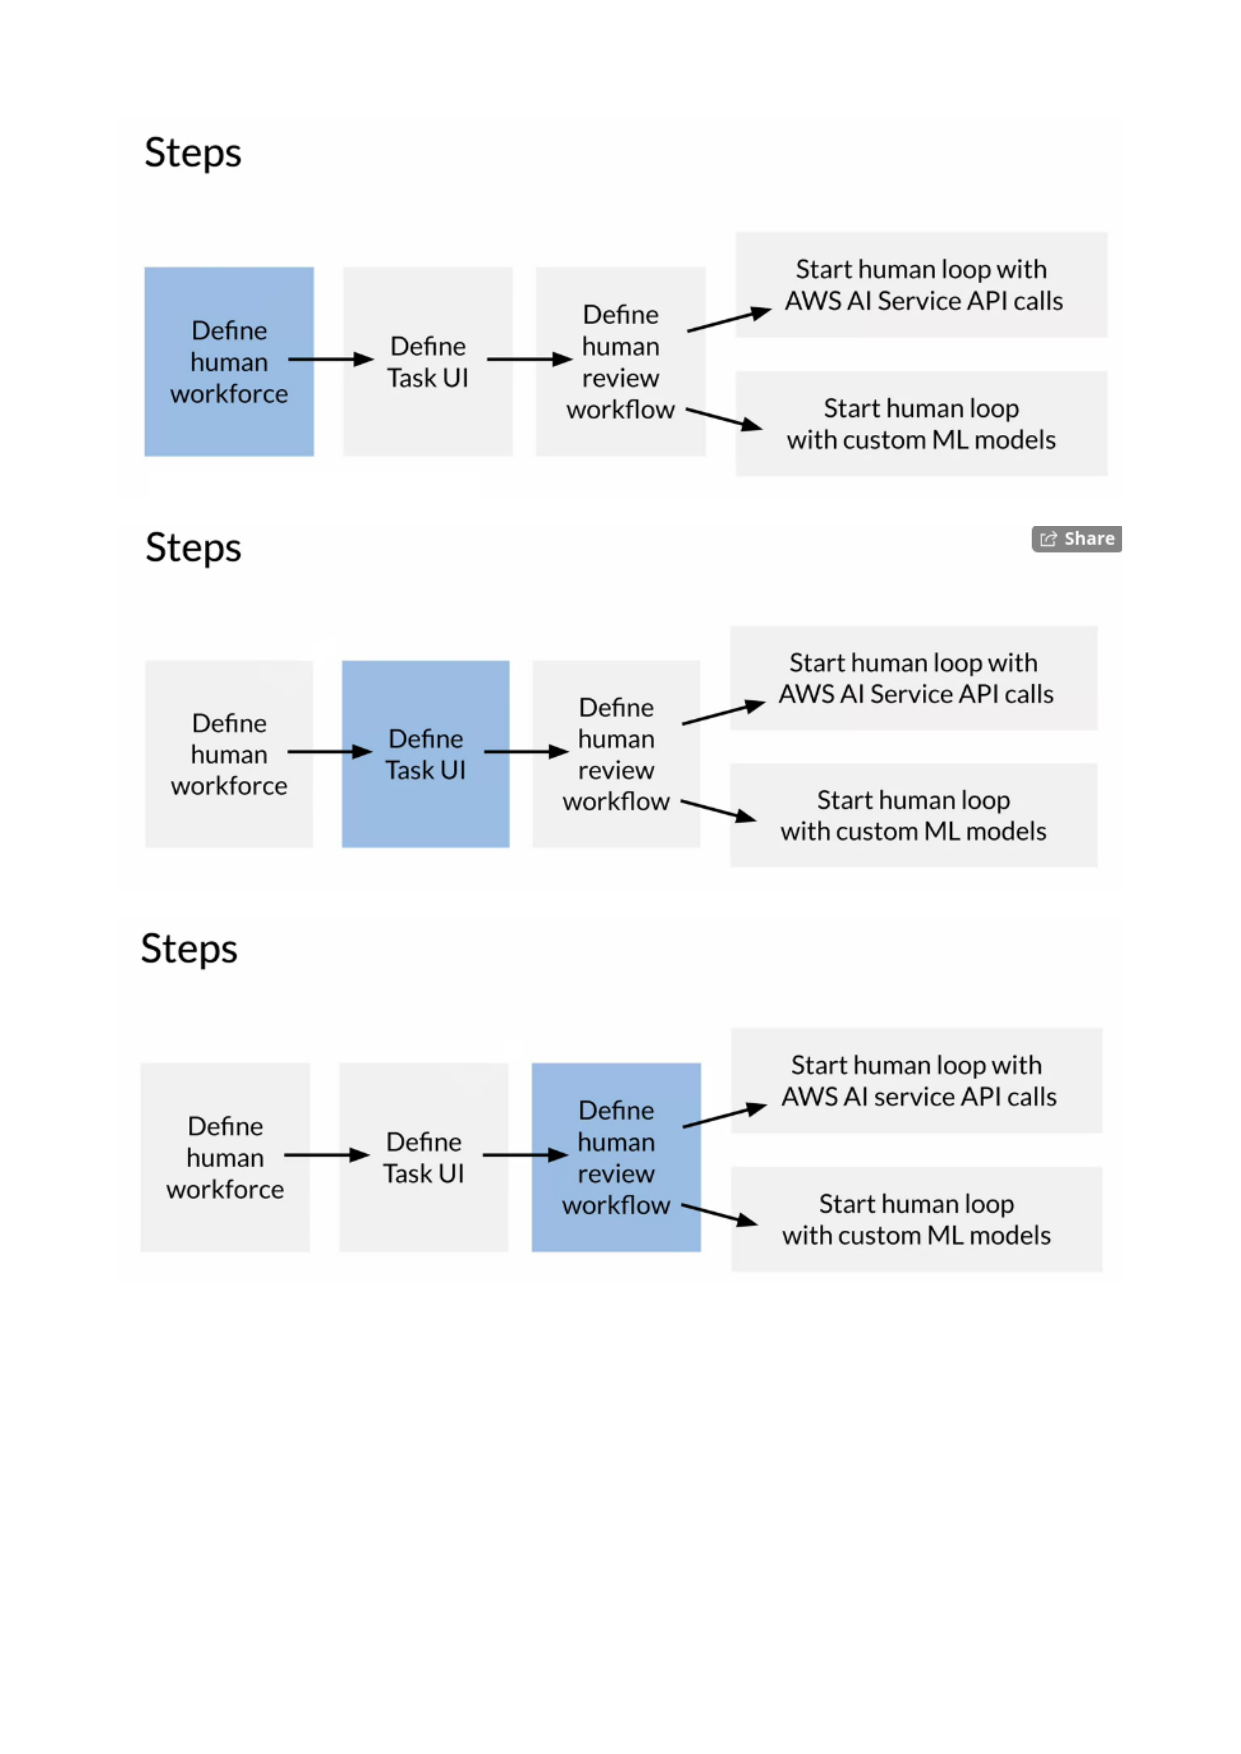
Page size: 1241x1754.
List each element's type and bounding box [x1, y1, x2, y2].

picture [118, 118, 1123, 498]
picture [118, 526, 1123, 890]
picture [118, 918, 1123, 1282]
